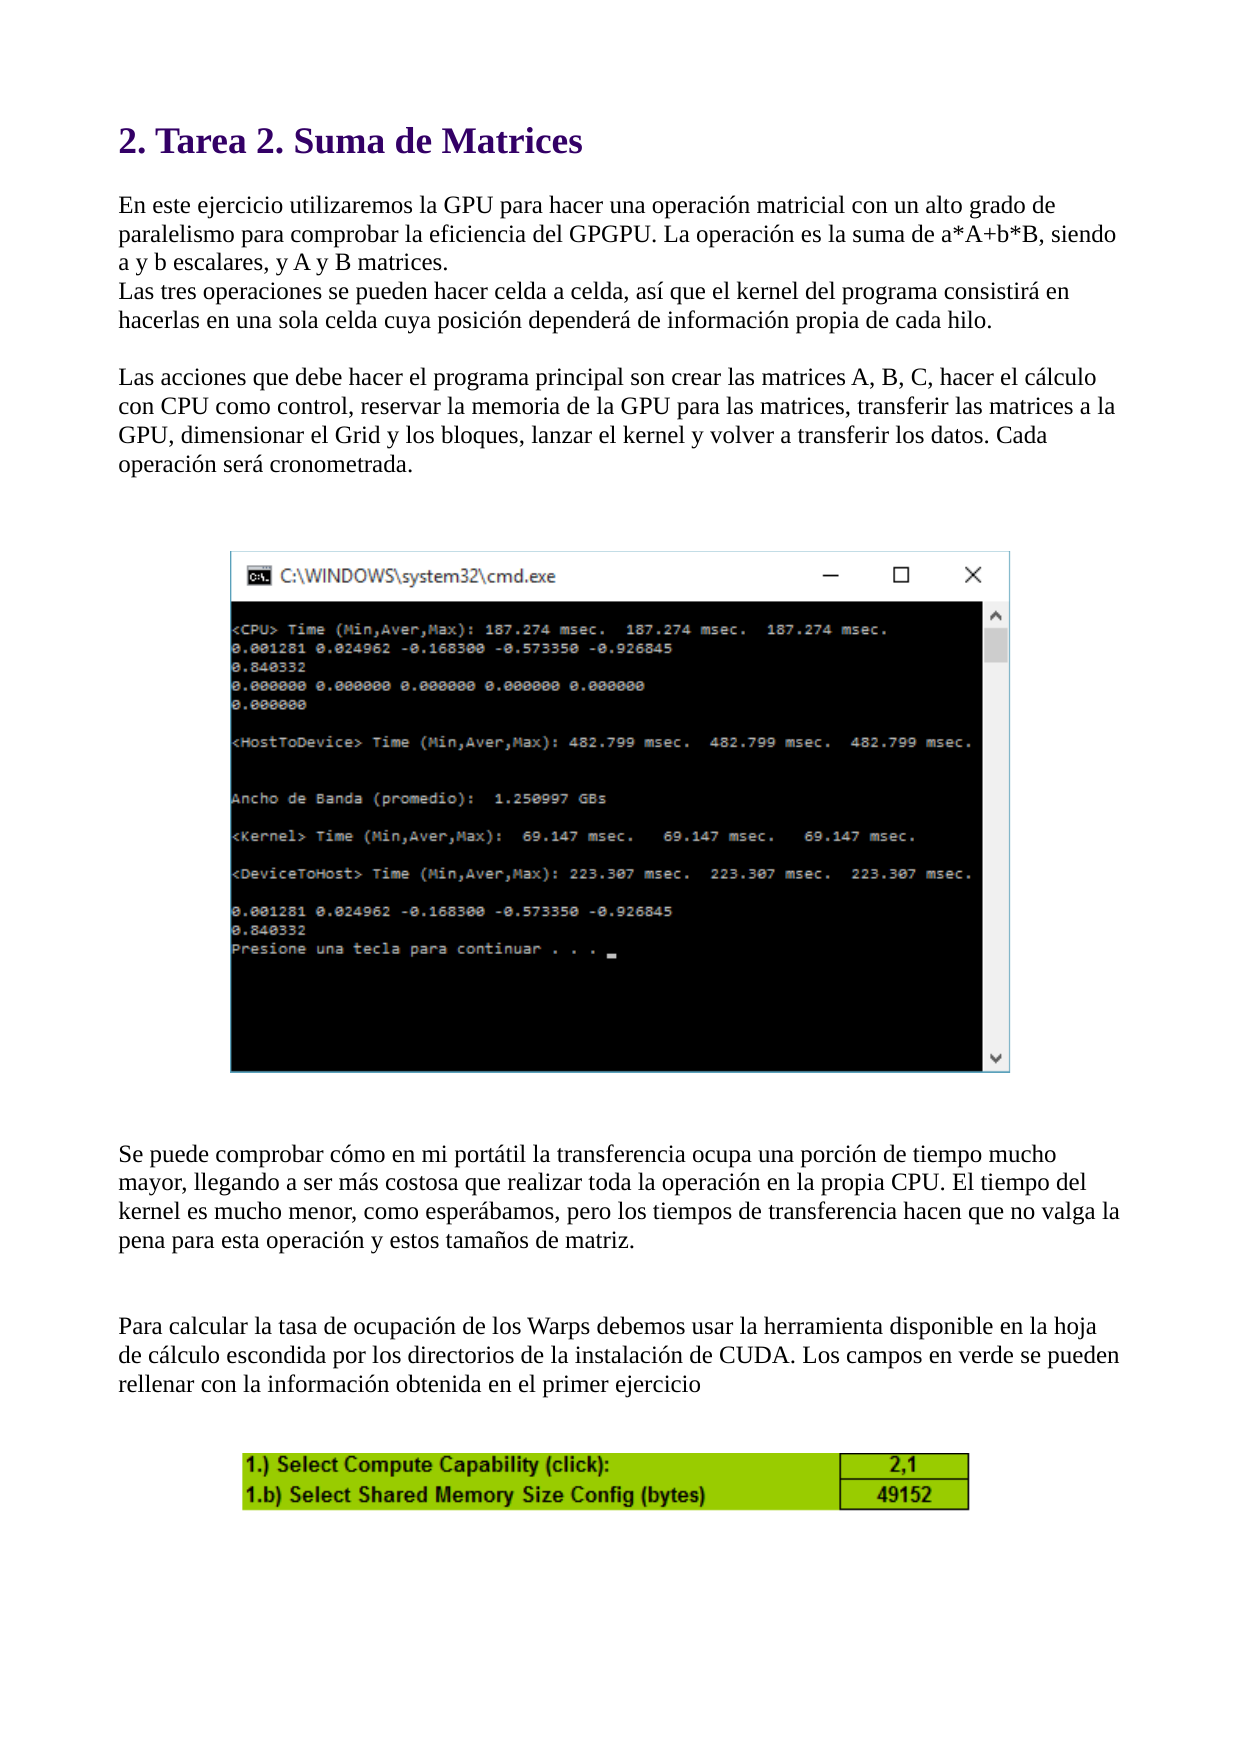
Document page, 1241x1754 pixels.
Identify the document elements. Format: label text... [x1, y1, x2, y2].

text Se puede comprobar cómo en mi portátil la transferencia ocupa una porción de tiempo mucho mayor, llegando a ser más costosa que realizar toda la operación en la propia CPU. El tiempo del kernel es mucho menor, como esperábamos, pero los tiempos de transferencia hacen que no valga la pena para esta operación y estos tamaños de matriz. [118, 1139, 1122, 1254]
text En este ejercicio utilizaremos la GPU para hacer una operación matricial con un alto grado de paralelismo para comprobar la eficiencia del GPGPU. La operación es la suma de a*A+b*B, siendo a y b escalares, y A y B matrices. [118, 190, 1122, 276]
picture [230, 551, 1011, 1073]
picture [241, 1453, 971, 1512]
text Las acciones que debe hacer el programa principal son crear las matrices A, B, C, hacer el cálculo con CPU como control, reservar la memoria de la GPU para las matrices, transferir las matrices a la GPU, dimensionar el Grid y los bloques, lanzar el kernel y volver a transferir los datos. Cada operación será cronometrada. [118, 362, 1122, 477]
text 2. Tarea 2. Suma de Matrices [118, 118, 1122, 161]
text Para calcular la tasa de ocupación de los Warps debemos usar la herramienta disponible en la hoja de cálculo escondida por los directorios de la instalación de CUDA. Los campos en verde se pueden rellenar con la información obtenida en el primer ejercicio [118, 1311, 1122, 1397]
text Las tres operaciones se pueden hacer celda a celda, así que el kernel del programa consistirá en hacerlas en una sola celda cuya posición dependerá de información propia de cada hilo. [118, 276, 1122, 334]
